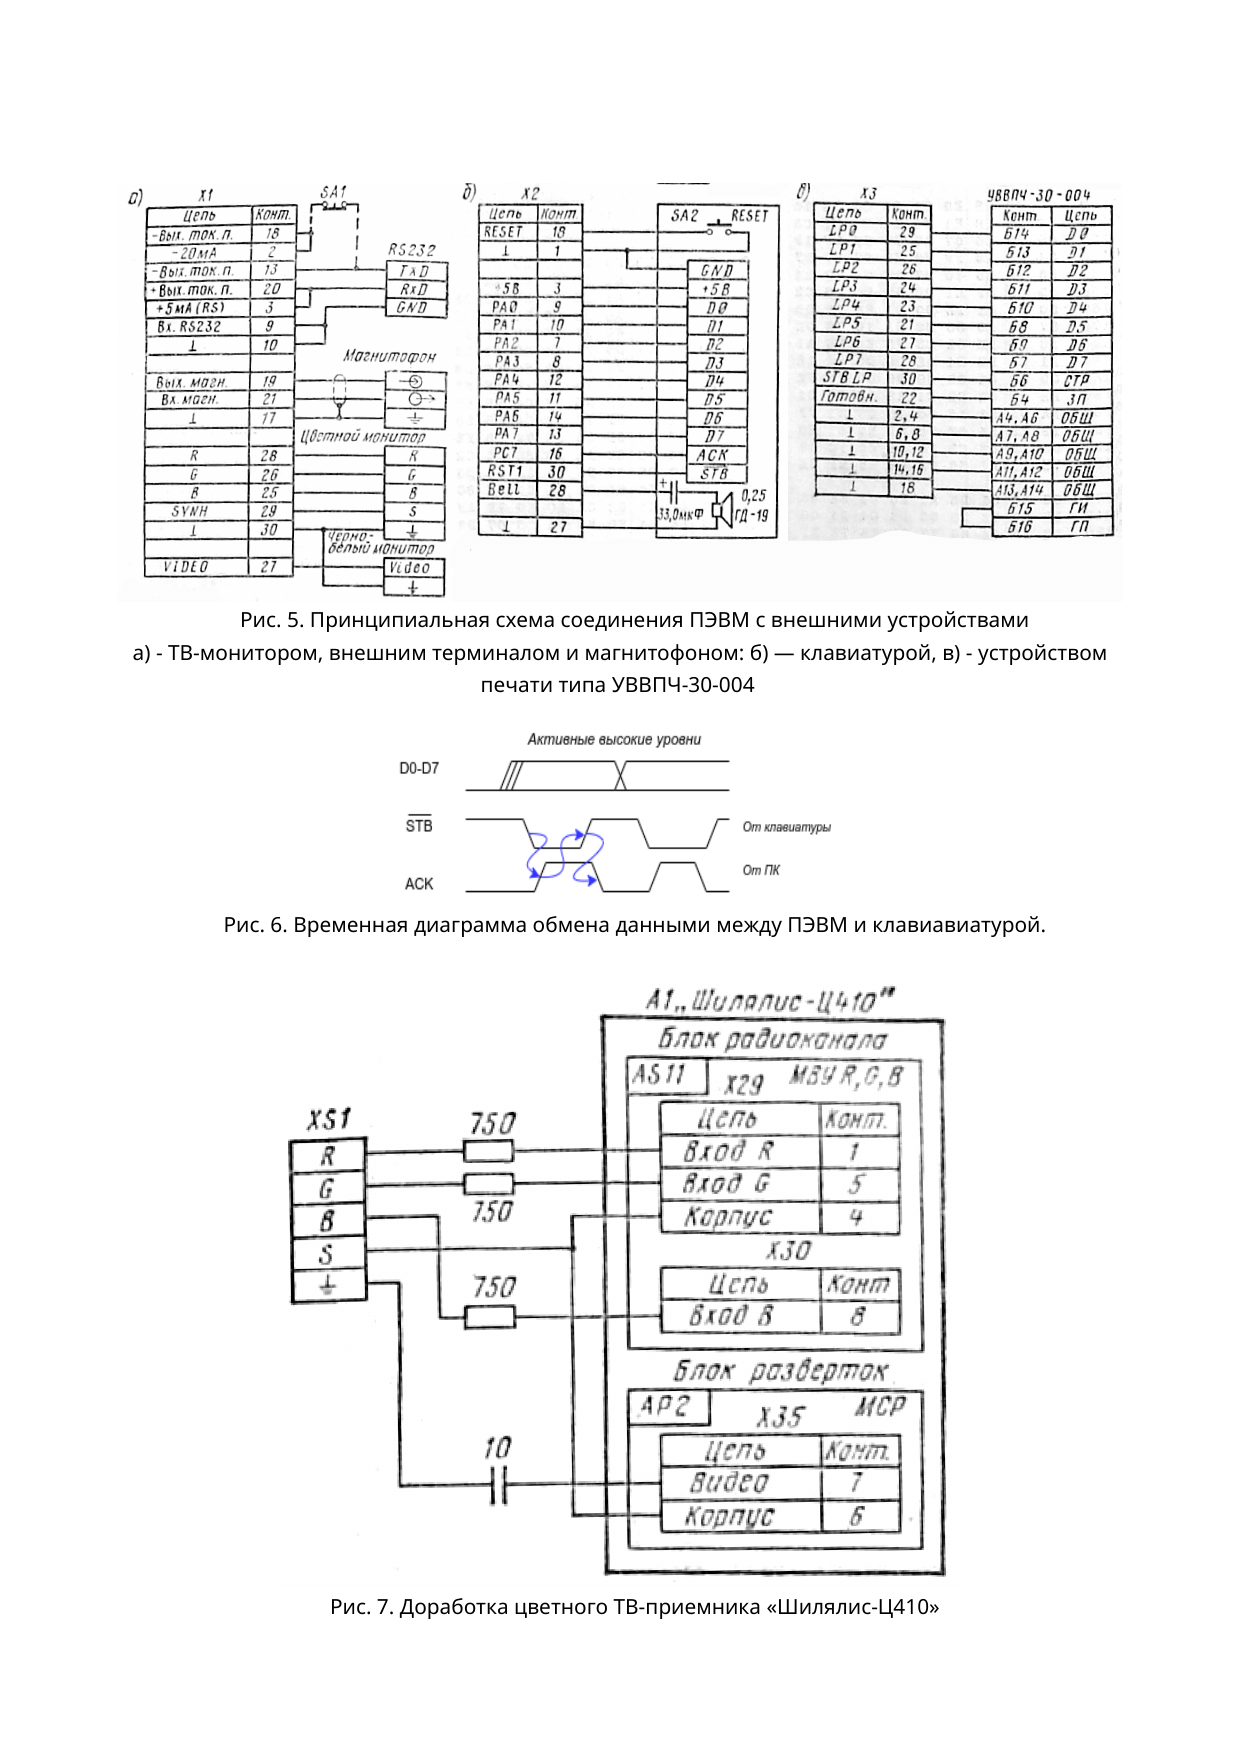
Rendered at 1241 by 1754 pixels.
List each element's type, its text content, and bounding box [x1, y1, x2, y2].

picture [118, 183, 1123, 602]
text Рис. 5. Принципиальная схема соединения ПЭВМ с внешними устройствами а) - ТВ-монитором, внешним терминалом и магнитофоном: б) — клавиатурой, в) - устройством печати типа УВВПЧ-30-004 [118, 602, 1122, 699]
picture [278, 969, 962, 1588]
picture [385, 729, 856, 907]
text Рис. 7. Доработка цветного ТВ-приемника «Шилялис-Ц410» [118, 970, 1122, 1620]
text Рис. 6. Временная диаграмма обмена данными между ПЭВМ и клавиавиатурой. [118, 730, 1122, 939]
